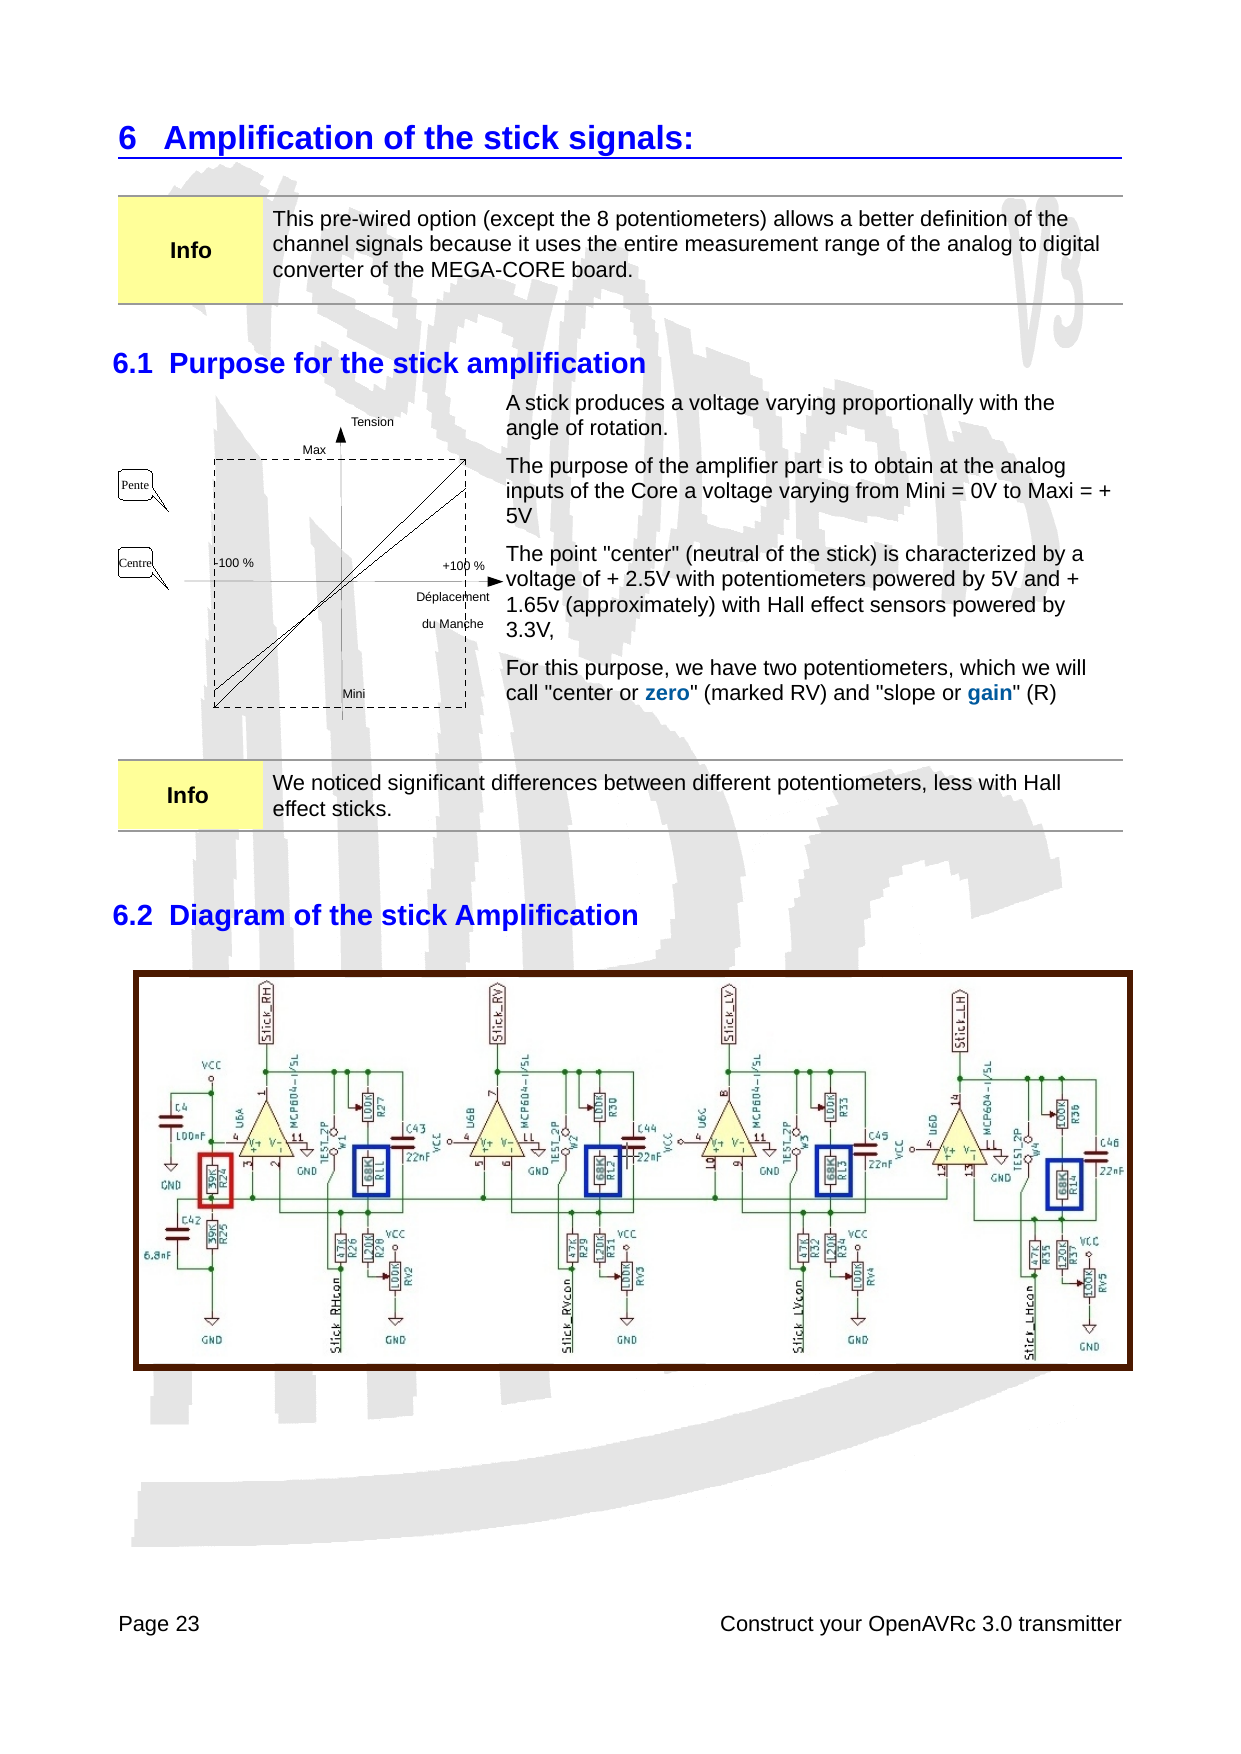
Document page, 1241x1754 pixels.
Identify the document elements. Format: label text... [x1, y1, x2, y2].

text Déplacement [412, 589, 494, 604]
text du Manche [412, 616, 494, 631]
table_header We noticed significant differences between different potentiometers, less with Hall effect sticks. [264, 761, 1122, 829]
text +100 % [442, 550, 488, 575]
text -100 % [214, 547, 260, 572]
table_header Info [118, 197, 263, 303]
subtitle 6 Amplification of the stick signals: [118, 118, 1122, 157]
subtitle 6.1 Purpose for the stick amplification [112, 346, 1122, 379]
text Mini [342, 678, 374, 703]
table_header This pre-wired option (except the 8 potentiometers) allows a better definition of the channel signals because it uses the entire measurement range of the analog to digital converter of the MEGA-CORE board. [264, 197, 1122, 303]
text Tension [351, 406, 397, 430]
picture [141, 978, 1125, 1363]
table_header Info [118, 761, 263, 829]
text For this purpose, we have two potentiometers, which we will call "center or zero" (marked RV) and "slope or gain" (R) [506, 654, 1114, 705]
subtitle 6.2 Diagram of the stick Amplification [112, 897, 1122, 931]
text A stick produces a voltage varying proportionally with the angle of rotation. [506, 390, 1114, 440]
text Max [302, 434, 334, 459]
text The point "center" (neutral of the stick) is characterized by a voltage of + 2.5V with potentiometers powered by 5V and + 1.65v (approximately) with Hall effect sensors powered by 3.3V, [506, 541, 1114, 642]
text The purpose of the amplifier part is to obtain at the analog inputs of the Core a voltage varying from Mini = 0V to Maxi = + 5V [506, 453, 1114, 528]
